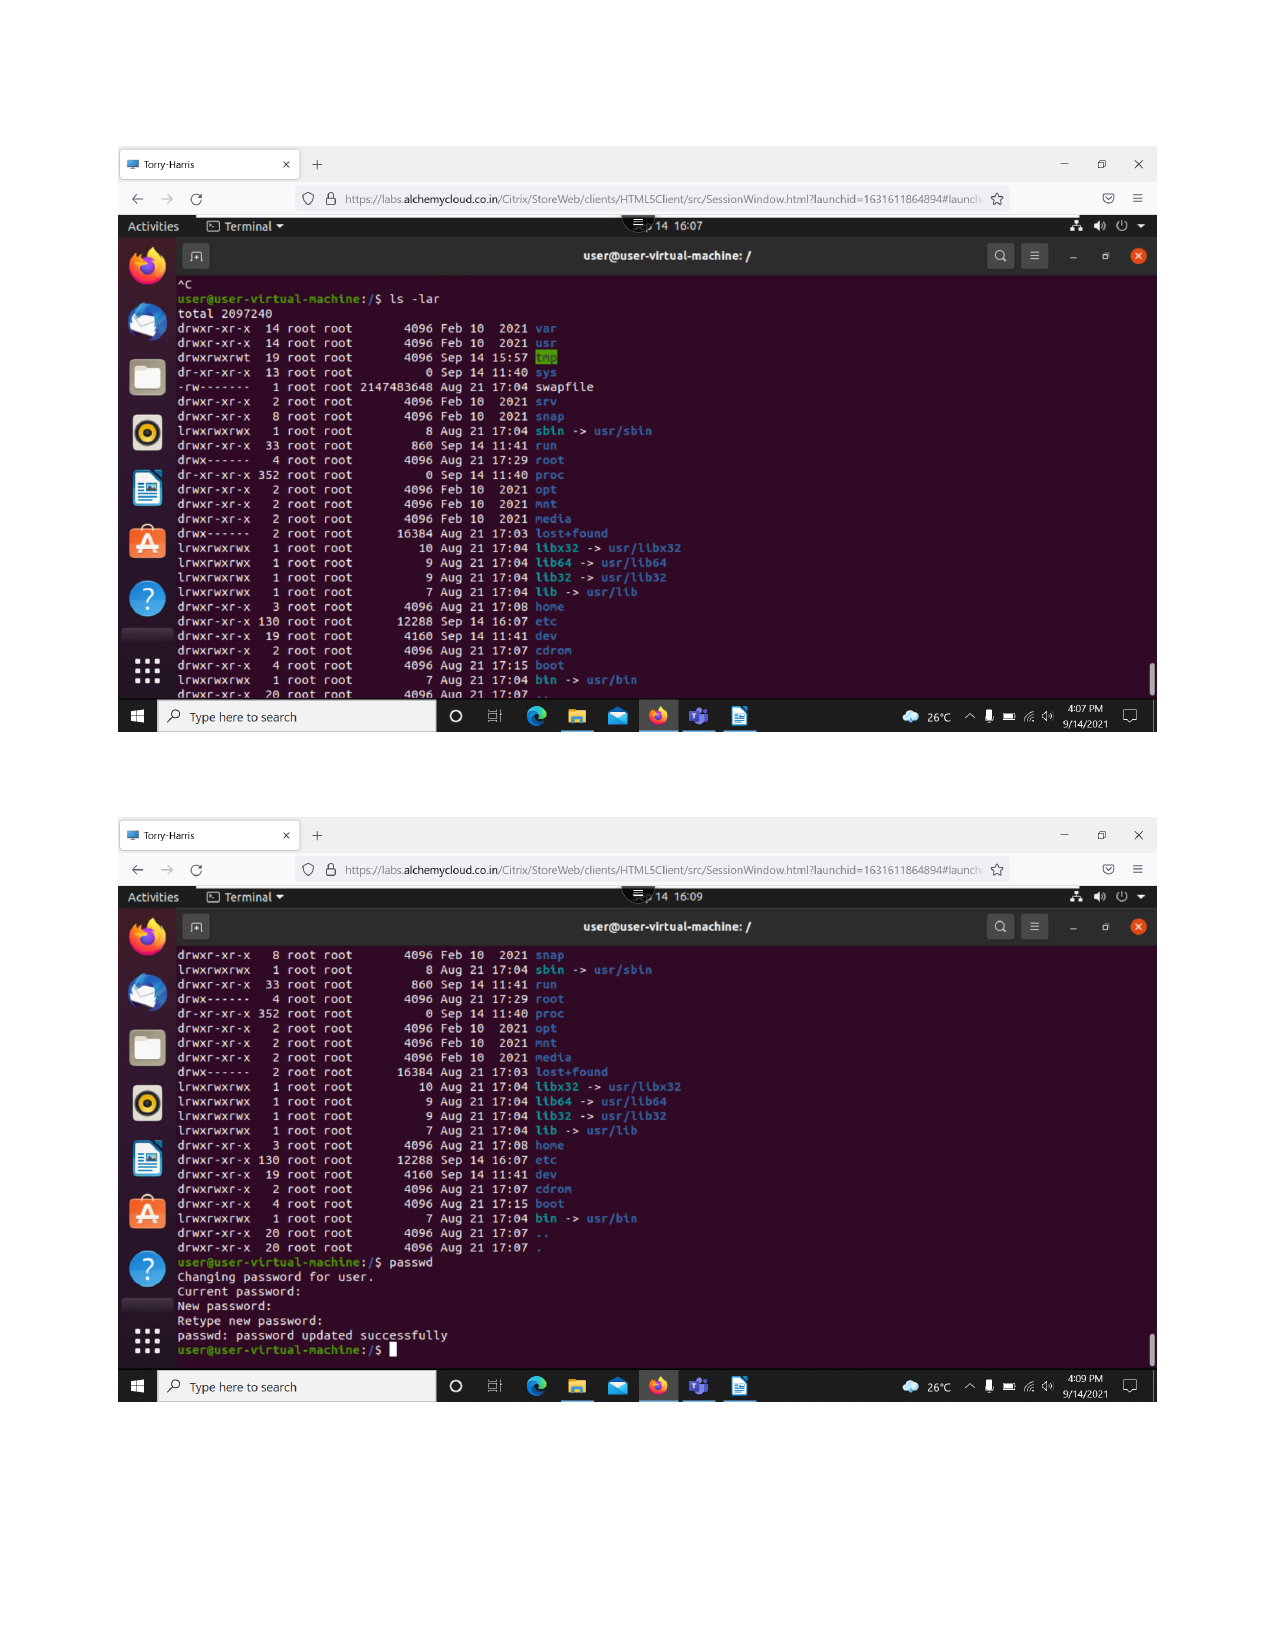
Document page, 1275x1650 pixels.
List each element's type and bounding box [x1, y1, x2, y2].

picture [118, 146, 1157, 732]
picture [118, 817, 1157, 1402]
